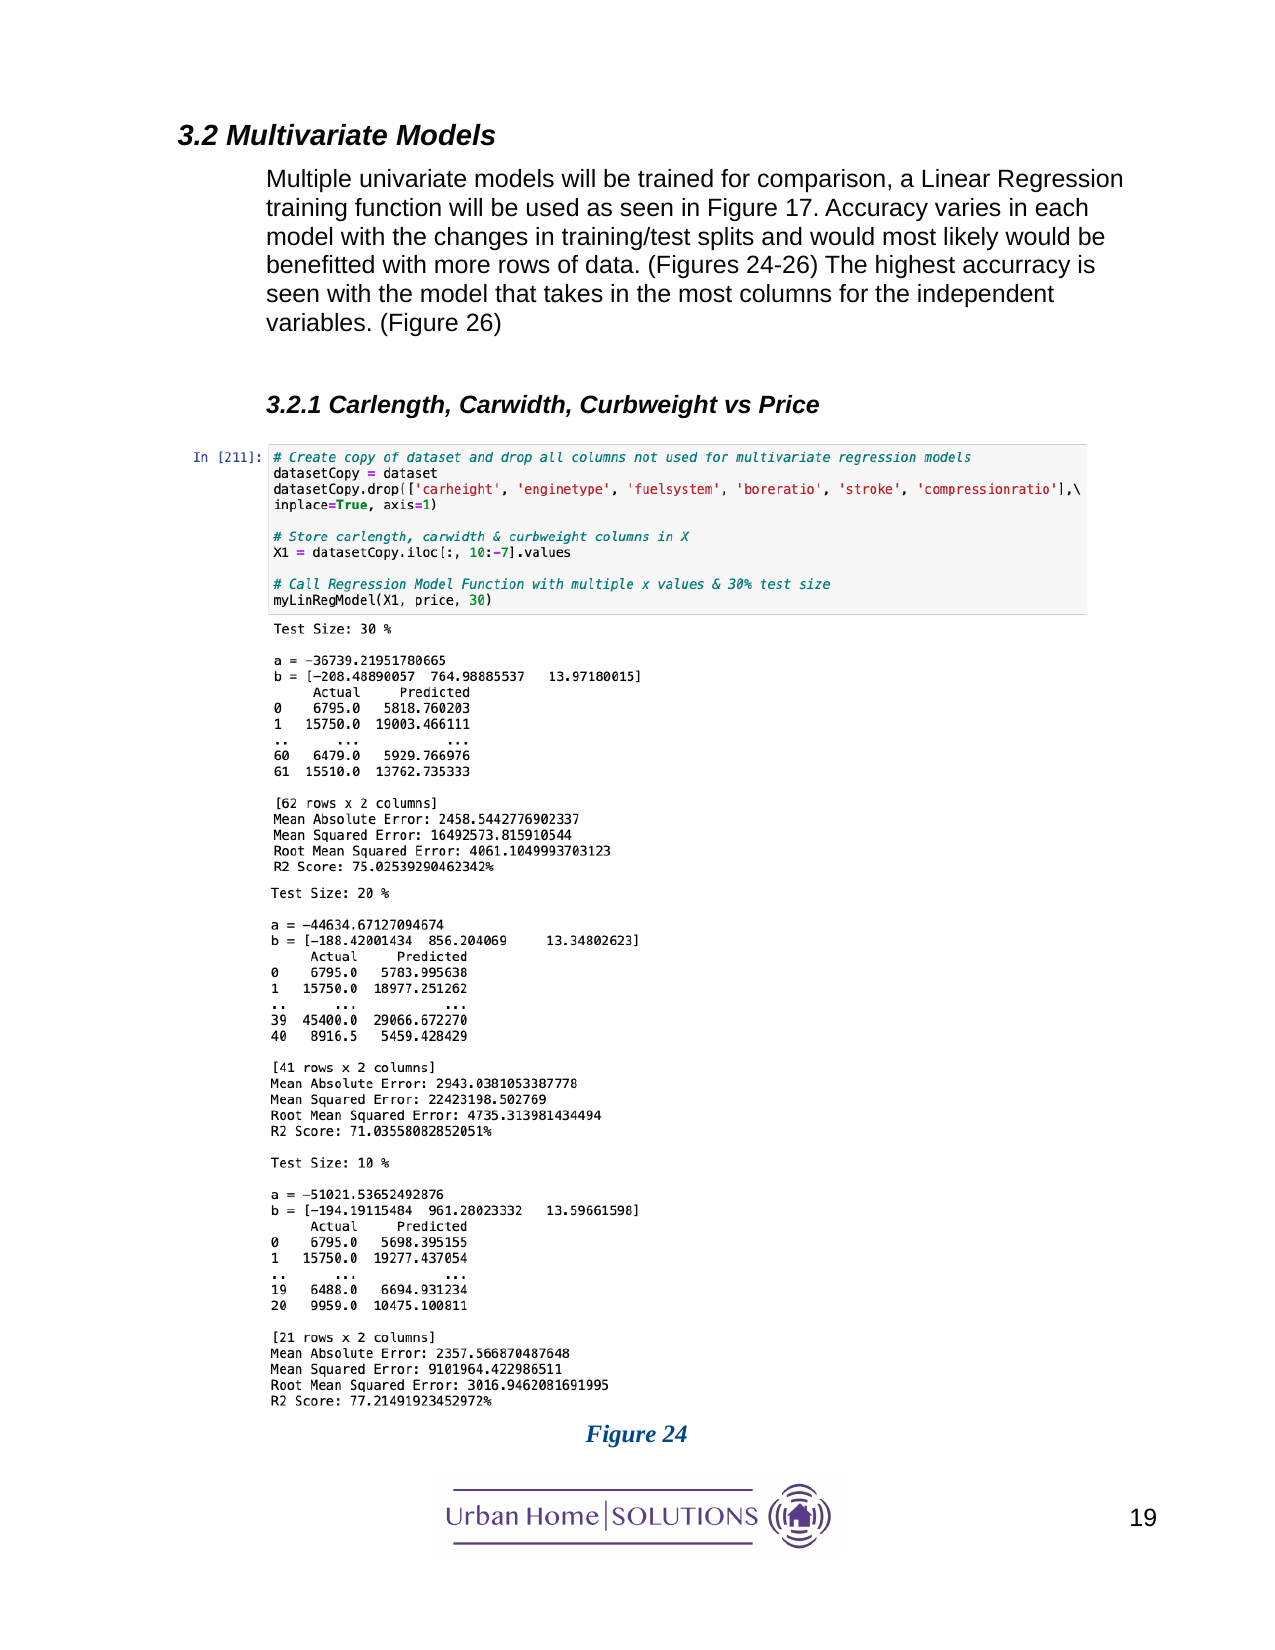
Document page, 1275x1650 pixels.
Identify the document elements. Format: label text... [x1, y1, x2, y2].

text Multiple univariate models will be trained for comparison, a Linear Regression training function will be used as seen in Figure 17. Accuracy varies in each model with the changes in training/test splits and would most likely would be benefitted with more rows of data. (Figures 24-26) The highest accurracy is seen with the model that takes in the most columns for the independent variables. (Figure 26) [266, 164, 1157, 337]
picture [187, 440, 1088, 1420]
subtitle 3.2.1 Carlength, Carwidth, Curbweight vs Price [266, 390, 1157, 419]
picture [432, 1474, 844, 1557]
text Figure 24 [146, 887, 1129, 1448]
subtitle 3.2 Multivariate Models [177, 118, 1157, 152]
